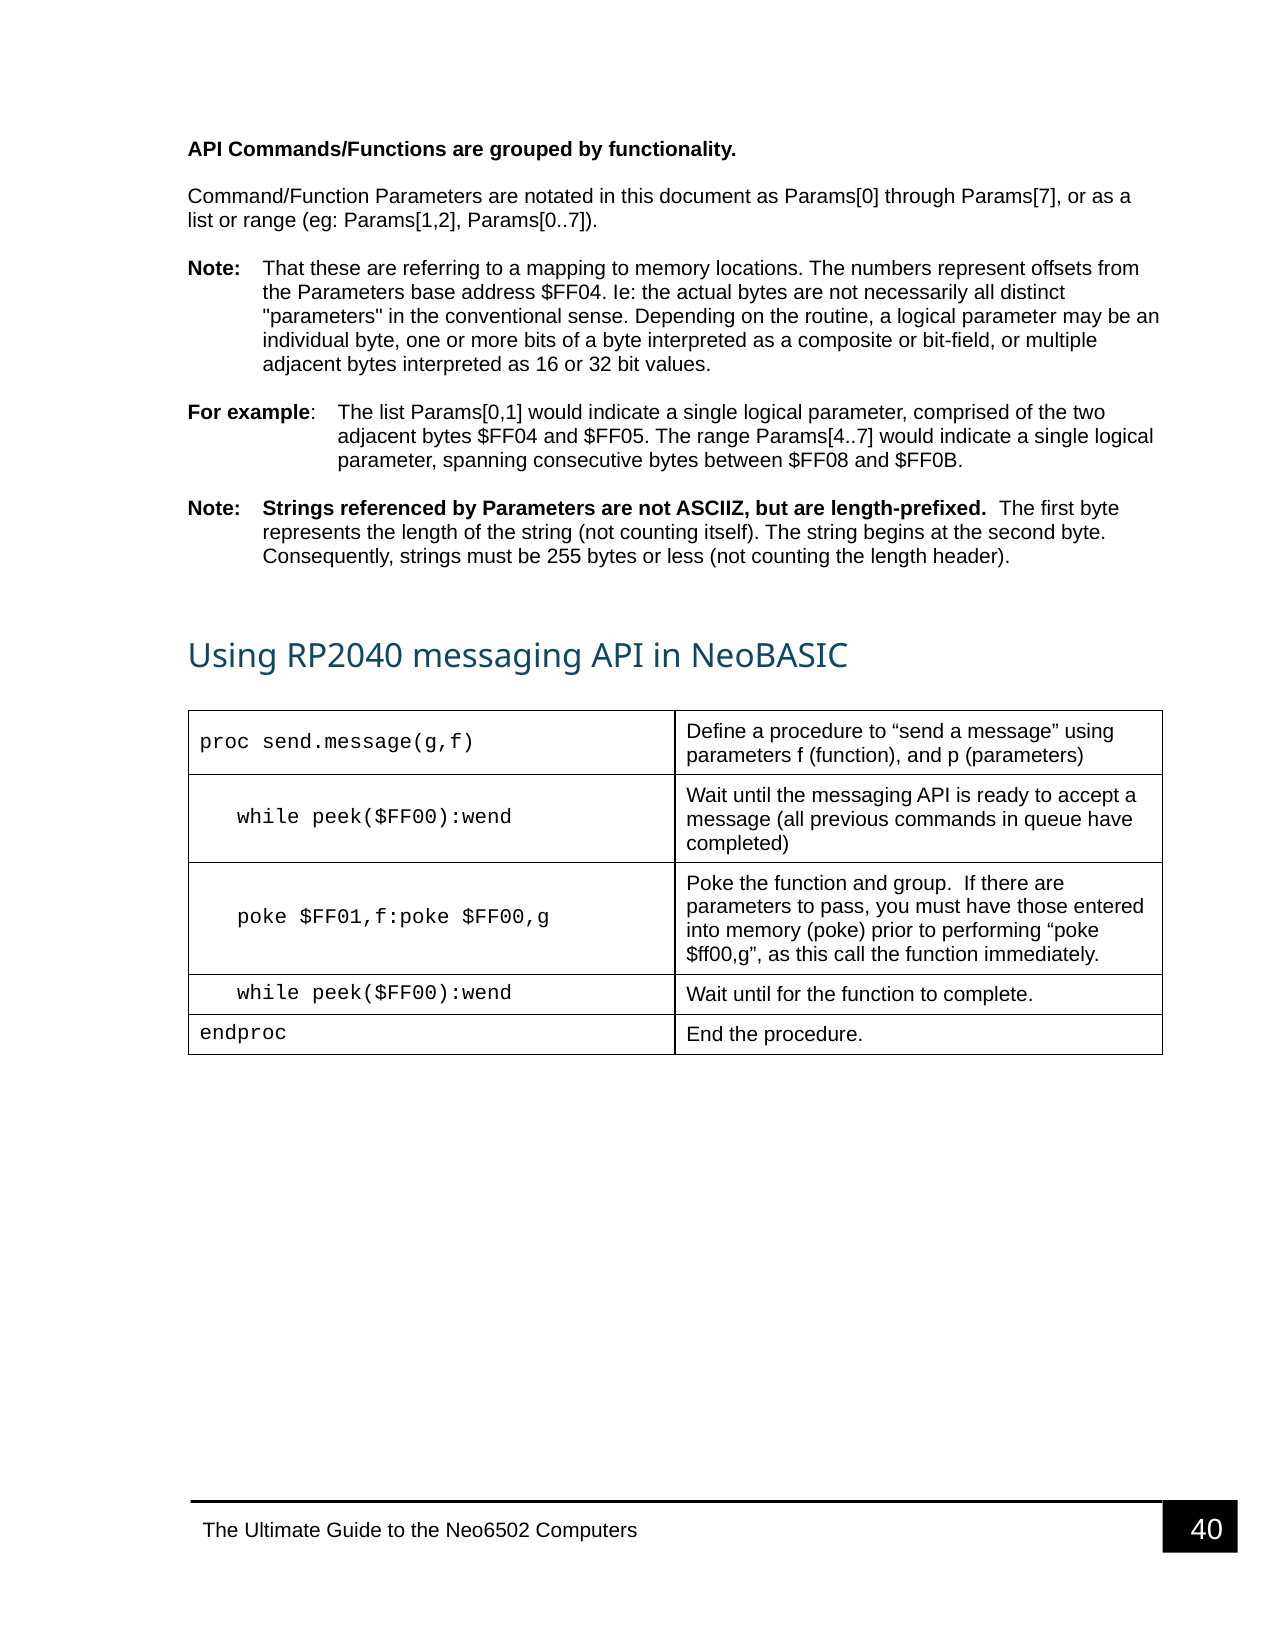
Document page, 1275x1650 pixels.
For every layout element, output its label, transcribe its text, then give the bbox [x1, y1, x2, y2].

table_cell while peek($FF00):wend [189, 775, 674, 862]
table_cell poke $FF01,f:poke $FF00,g [189, 863, 674, 974]
table_cell Wait until for the function to complete. [676, 975, 1162, 1014]
table_cell Wait until the messaging API is ready to accept a message (all previous commands in queue have completed) [676, 775, 1162, 862]
subtitle Using RP2040 messaging API in NeoBASIC [187, 632, 1162, 678]
text Command/Function Parameters are notated in this document as Params[0] through Params[7], or as a list or range (eg: Params[1,2], Params[0..7]). [187, 184, 1162, 232]
text API Commands/Functions are grouped by functionality. [187, 136, 1162, 160]
text Note: Strings referenced by Parameters are not ASCIIZ, but are length-prefixed. The first byte represents the length of the string (not counting itself). The string begins at the second byte. Consequently, strings must be 255 bytes or less (not counting the length header). [187, 496, 1162, 568]
table_cell while peek($FF00):wend [189, 975, 674, 1014]
text Note: That these are referring to a mapping to memory locations. The numbers represent offsets from the Parameters base address $FF04. Ie: the actual bytes are not necessarily all distinct "parameters" in the conventional sense. Depending on the routine, a logical parameter may be an individual byte, one or more bits of a byte interpreted as a composite or bit-field, or multiple adjacent bytes interpreted as 16 or 32 bit values. [187, 256, 1162, 376]
table_header Define a procedure to “send a message” using parameters f (function), and p (parameters) [676, 711, 1162, 774]
table_header proc send.message(g,f) [189, 711, 674, 774]
table_cell End the procedure. [676, 1015, 1162, 1054]
text For example: The list Params[0,1] would indicate a single logical parameter, comprised of the two adjacent bytes $FF04 and $FF05. The range Params[4..7] would indicate a single logical parameter, spanning consecutive bytes between $FF08 and $FF0B. [187, 400, 1162, 472]
table_cell Poke the function and group. If there are parameters to pass, you must have those entered into memory (poke) prior to performing “poke $ff00,g”, as this call the function immediately. [676, 863, 1162, 974]
table_cell endproc [189, 1015, 674, 1054]
